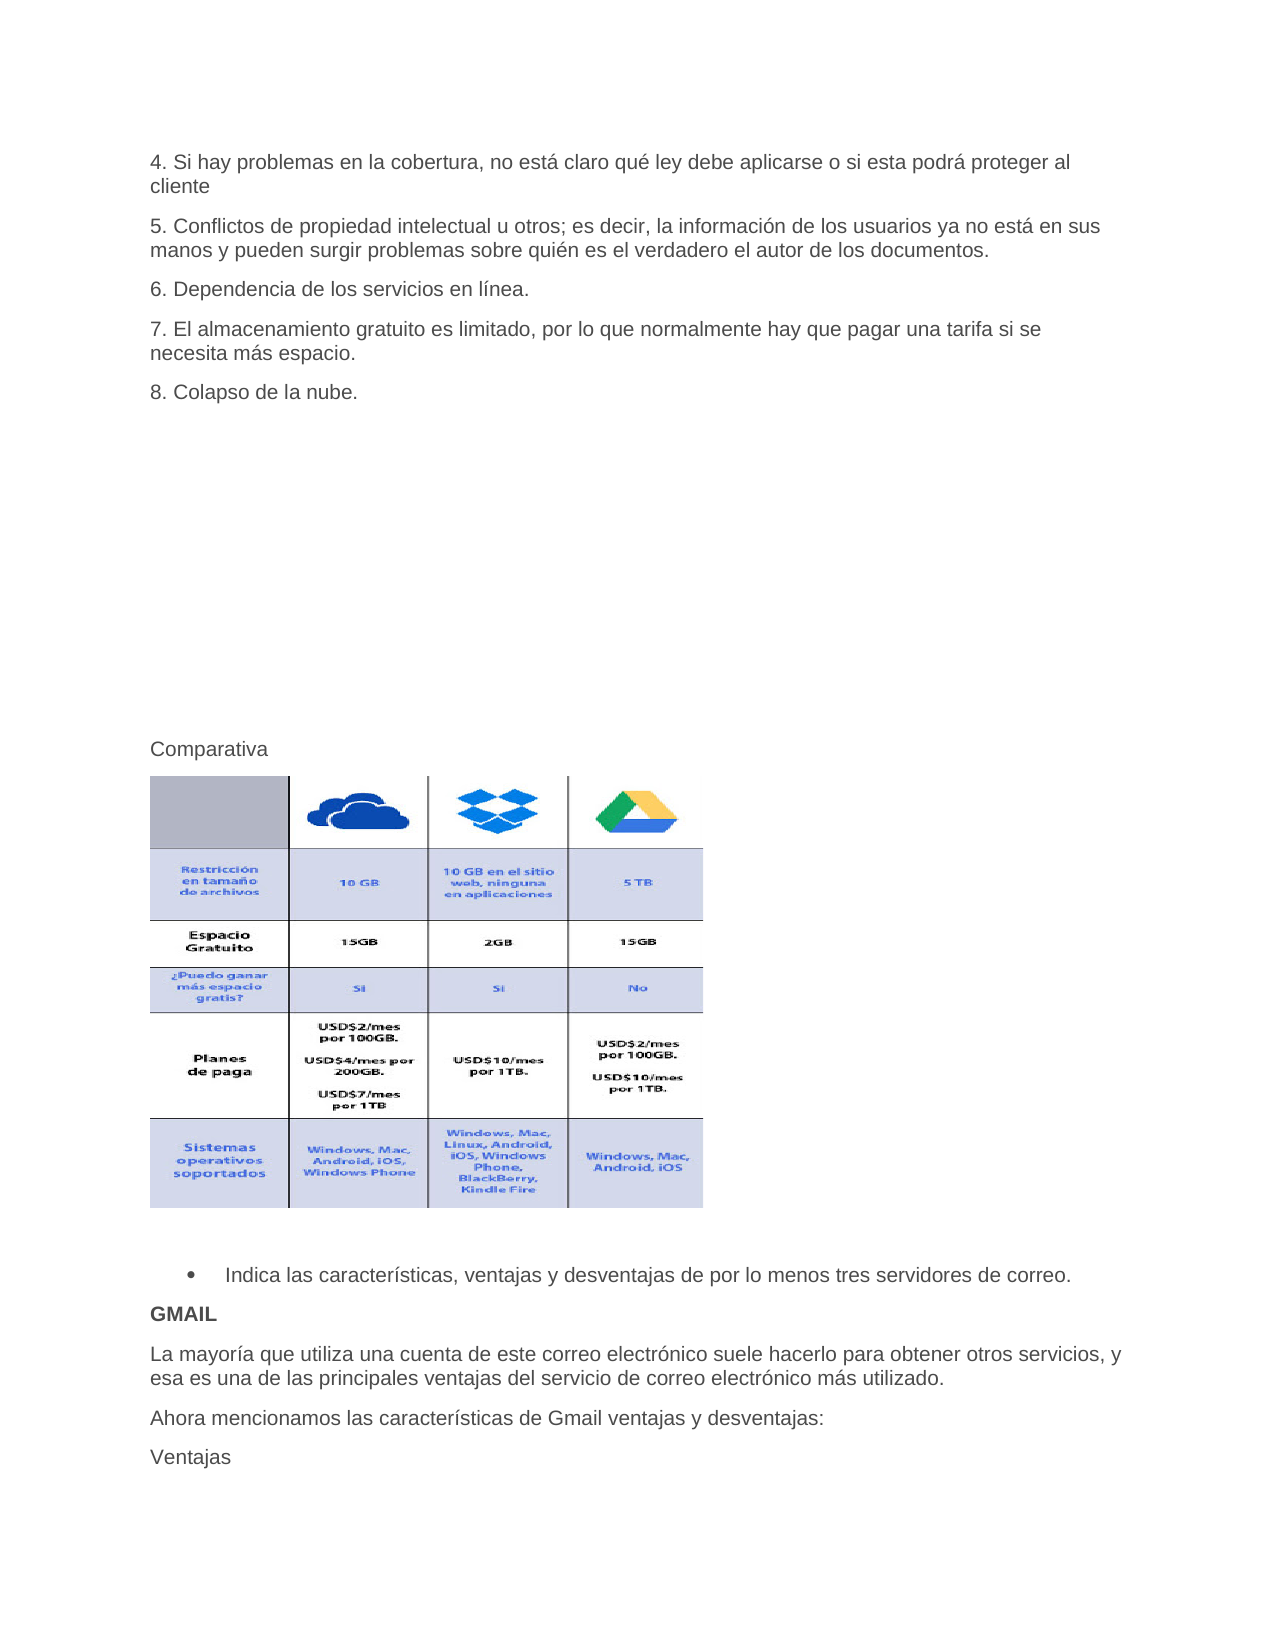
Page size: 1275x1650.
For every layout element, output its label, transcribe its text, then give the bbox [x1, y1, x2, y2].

list Indica las características, ventajas y desventajas de por lo menos tres servidores de correo. [187, 1262, 1125, 1287]
text Ahora mencionamos las características de Gmail ventajas y desventajas: [150, 1405, 1125, 1429]
text La mayoría que utiliza una cuenta de este correo electrónico suele hacerlo para obtener otros servicios, y esa es una de las principales ventajas del servicio de correo electrónico más utilizado. [150, 1342, 1125, 1390]
text Ventajas [150, 1445, 1125, 1469]
text GMAIL [150, 1302, 1125, 1326]
text 7. El almacenamiento gratuito es limitado, por lo que normalmente hay que pagar una tarifa si se necesita más espacio. [150, 317, 1125, 364]
text 6. Dependencia de los servicios en línea. [150, 277, 1125, 301]
text 5. Conflictos de propiedad intelectual u otros; es decir, la información de los usuarios ya no está en sus manos y pueden surgir problemas sobre quién es el verdadero el autor de los documentos. [150, 213, 1125, 261]
text Comparativa [150, 736, 1125, 760]
text 4. Si hay problemas en la cobertura, no está claro qué ley debe aplicarse o si esta podrá proteger al cliente [150, 150, 1125, 198]
text 8. Colapso de la nube. [150, 380, 1125, 404]
